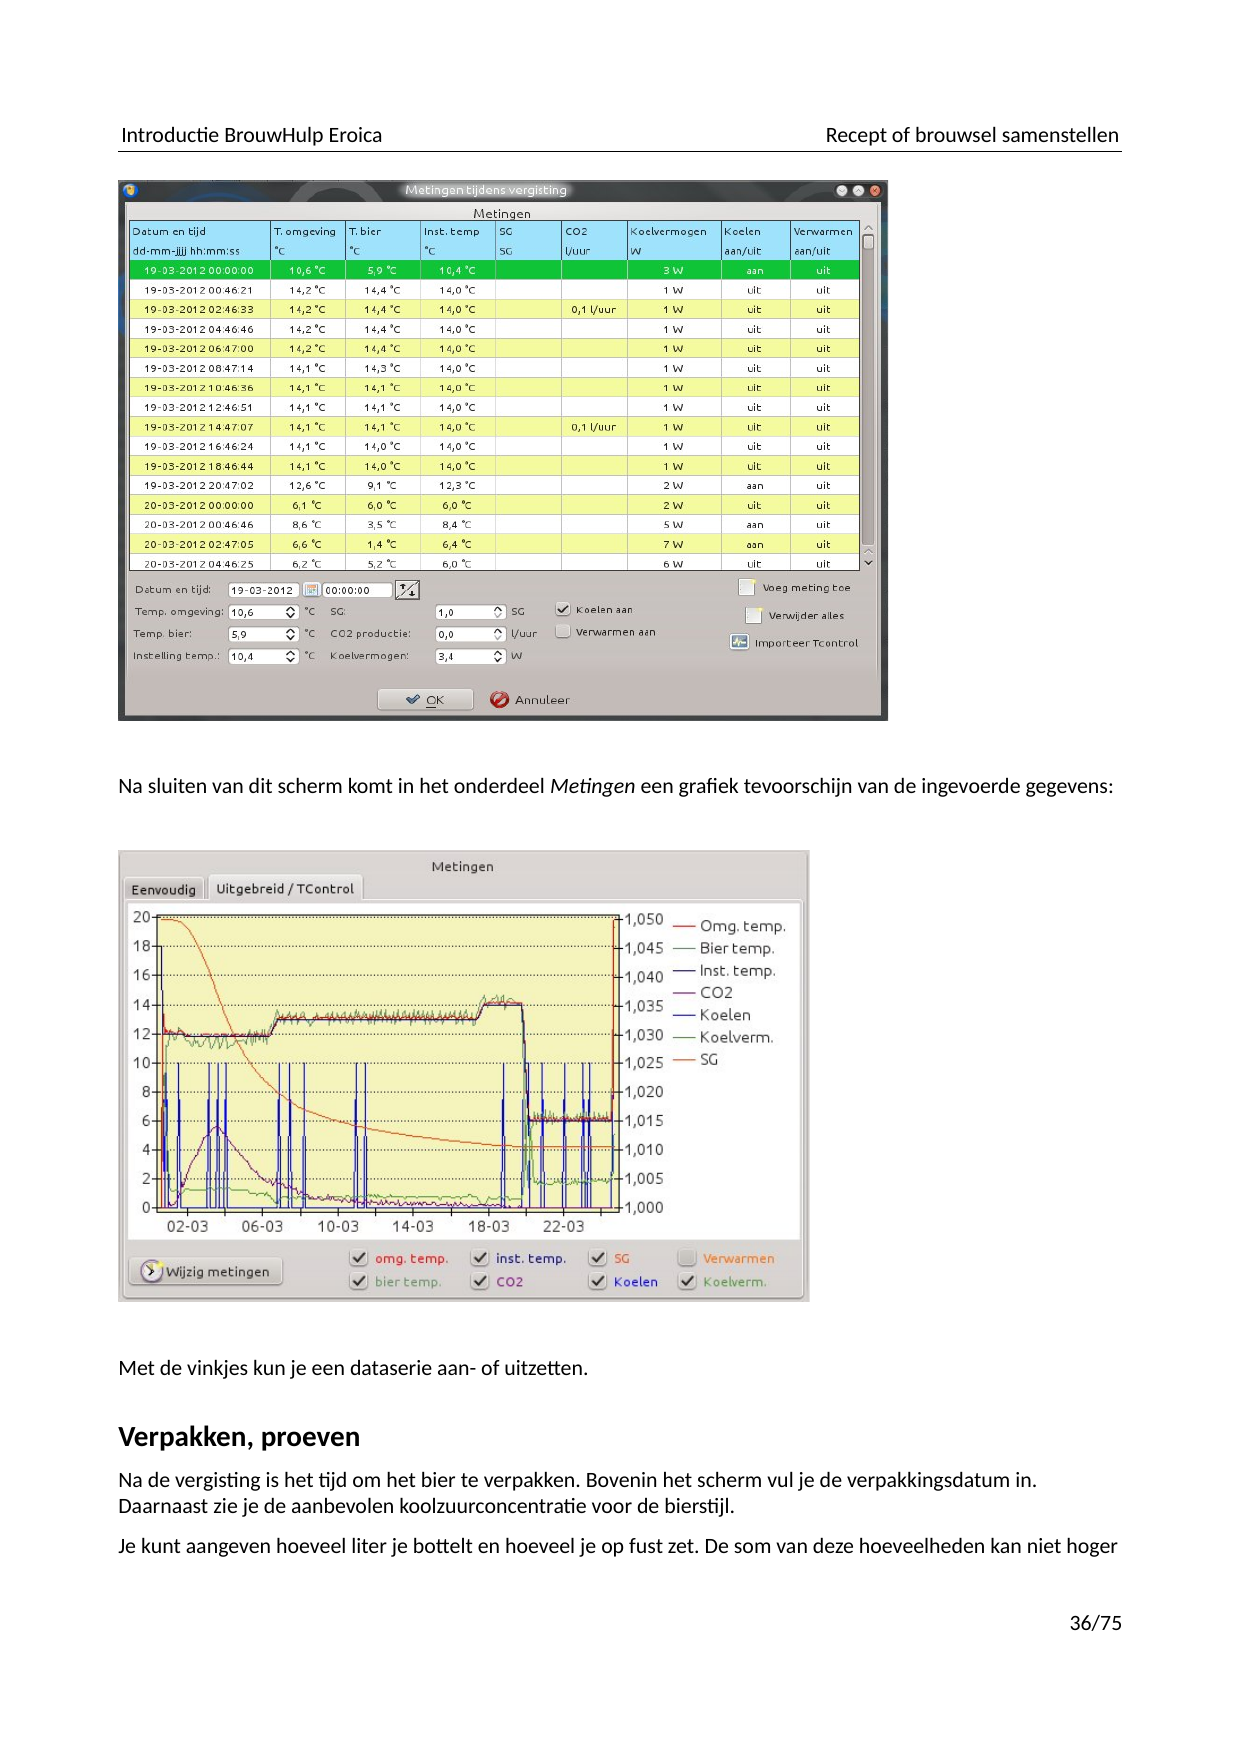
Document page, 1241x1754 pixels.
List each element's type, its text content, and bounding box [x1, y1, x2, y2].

picture [118, 180, 889, 721]
text Na sluiten van dit scherm komt in het onderdeel Metingen een grafiek tevoorschijn van de ingevoerde gegevens: [118, 772, 1122, 799]
text Met de vinkjes kun je een dataserie aan- of uitzetten. [118, 1354, 1122, 1380]
picture [118, 850, 810, 1302]
text Je kunt aangeven hoeveel liter je bottelt en hoeveel je op fust zet. De som van deze hoeveelheden kan niet hoger [118, 1532, 1122, 1558]
subtitle Verpakken, proeven [118, 1418, 1122, 1453]
text Na de vergisting is het tijd om het bier te verpakken. Bovenin het scherm vul je de verpakkingsdatum in. Daarnaast zie je de aanbevolen koolzuurconcentratie voor de bierstijl. [118, 1466, 1122, 1519]
